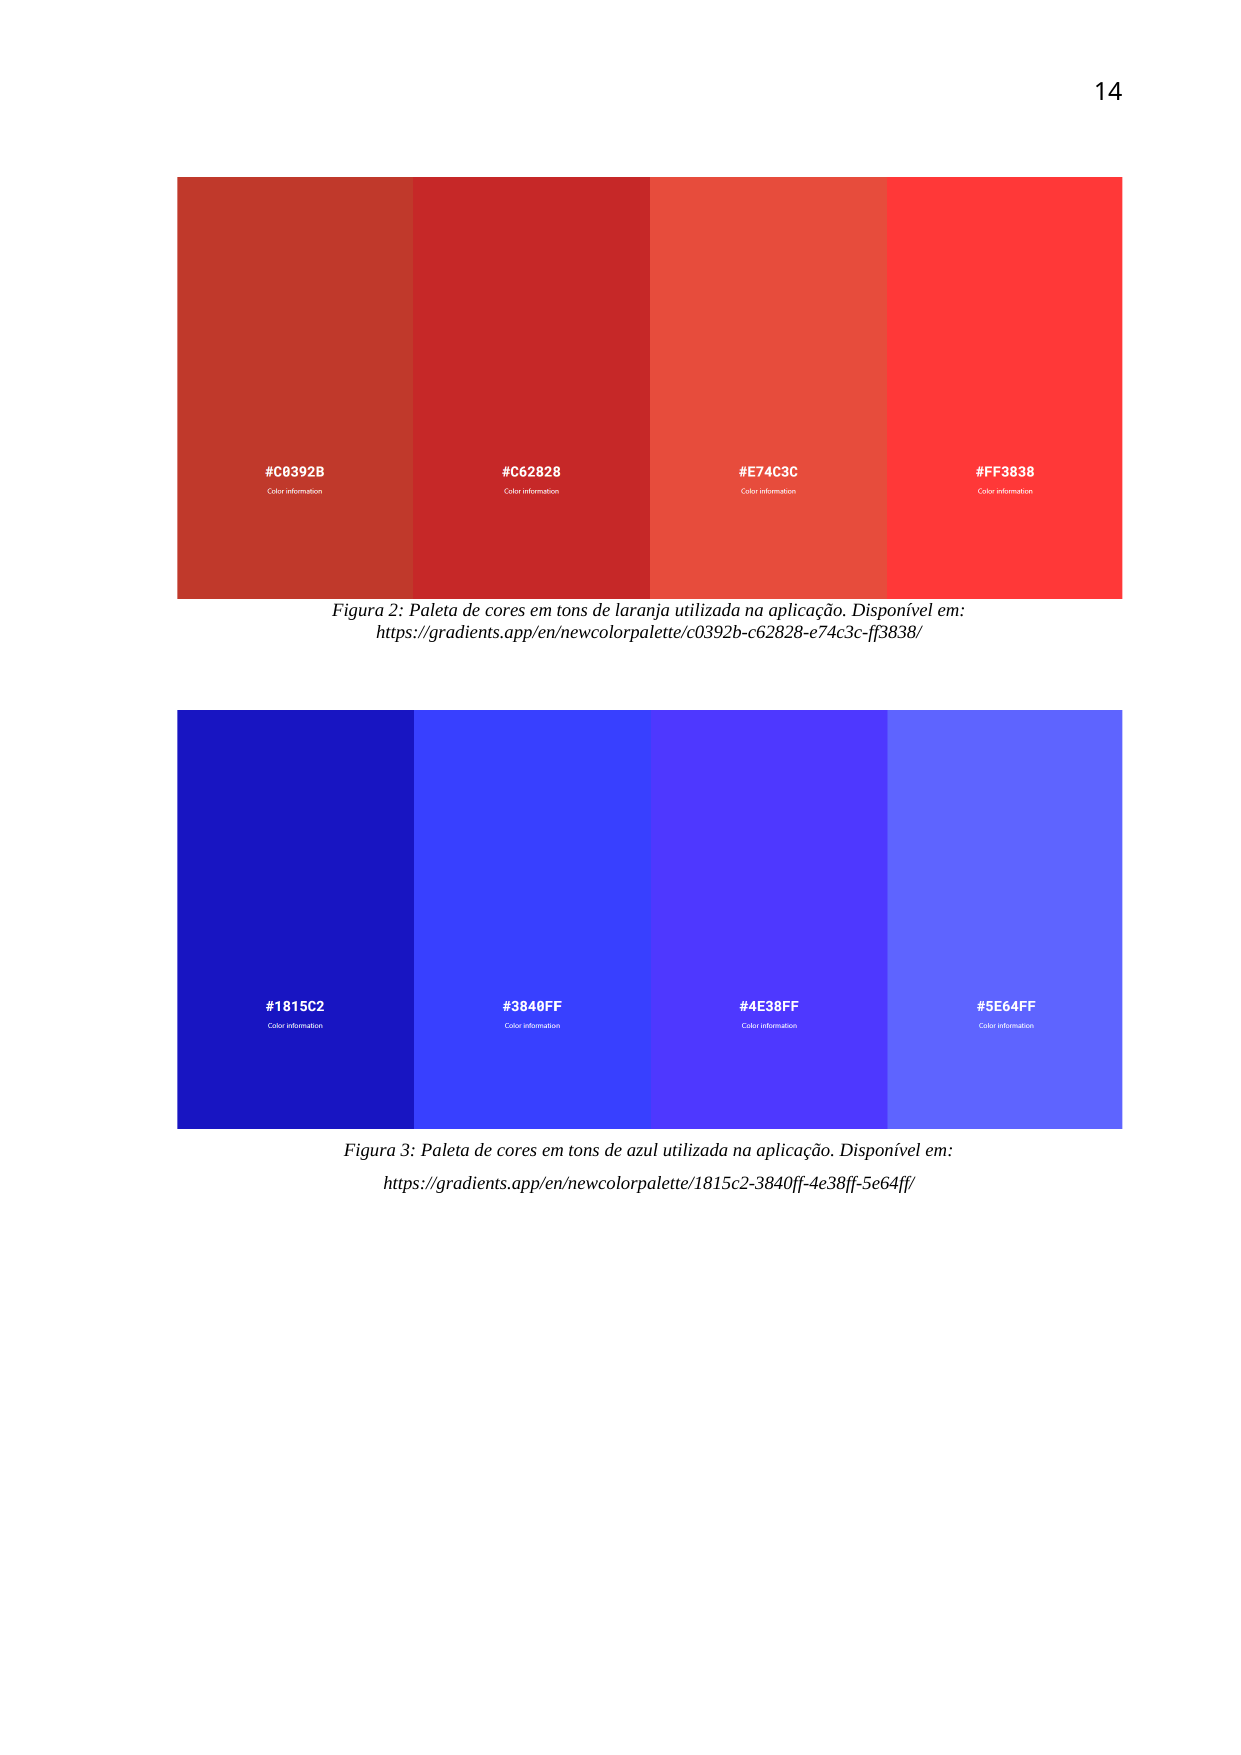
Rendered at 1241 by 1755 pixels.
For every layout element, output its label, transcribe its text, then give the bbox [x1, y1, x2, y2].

text Figura 3: Paleta de cores em tons de azul utilizada na aplicação. Disponível em: https://gradients.app/en/newcolorpalette/1815c2-3840ff-4e38ff-5e64ff/ [177, 1129, 1122, 1193]
text Figura 2: Paleta de cores em tons de laranja utilizada na aplicação. Disponível em: https://gradients.app/en/newcolorpalette/c0392b-c62828-e74c3c-ff3838/ [177, 599, 1122, 642]
